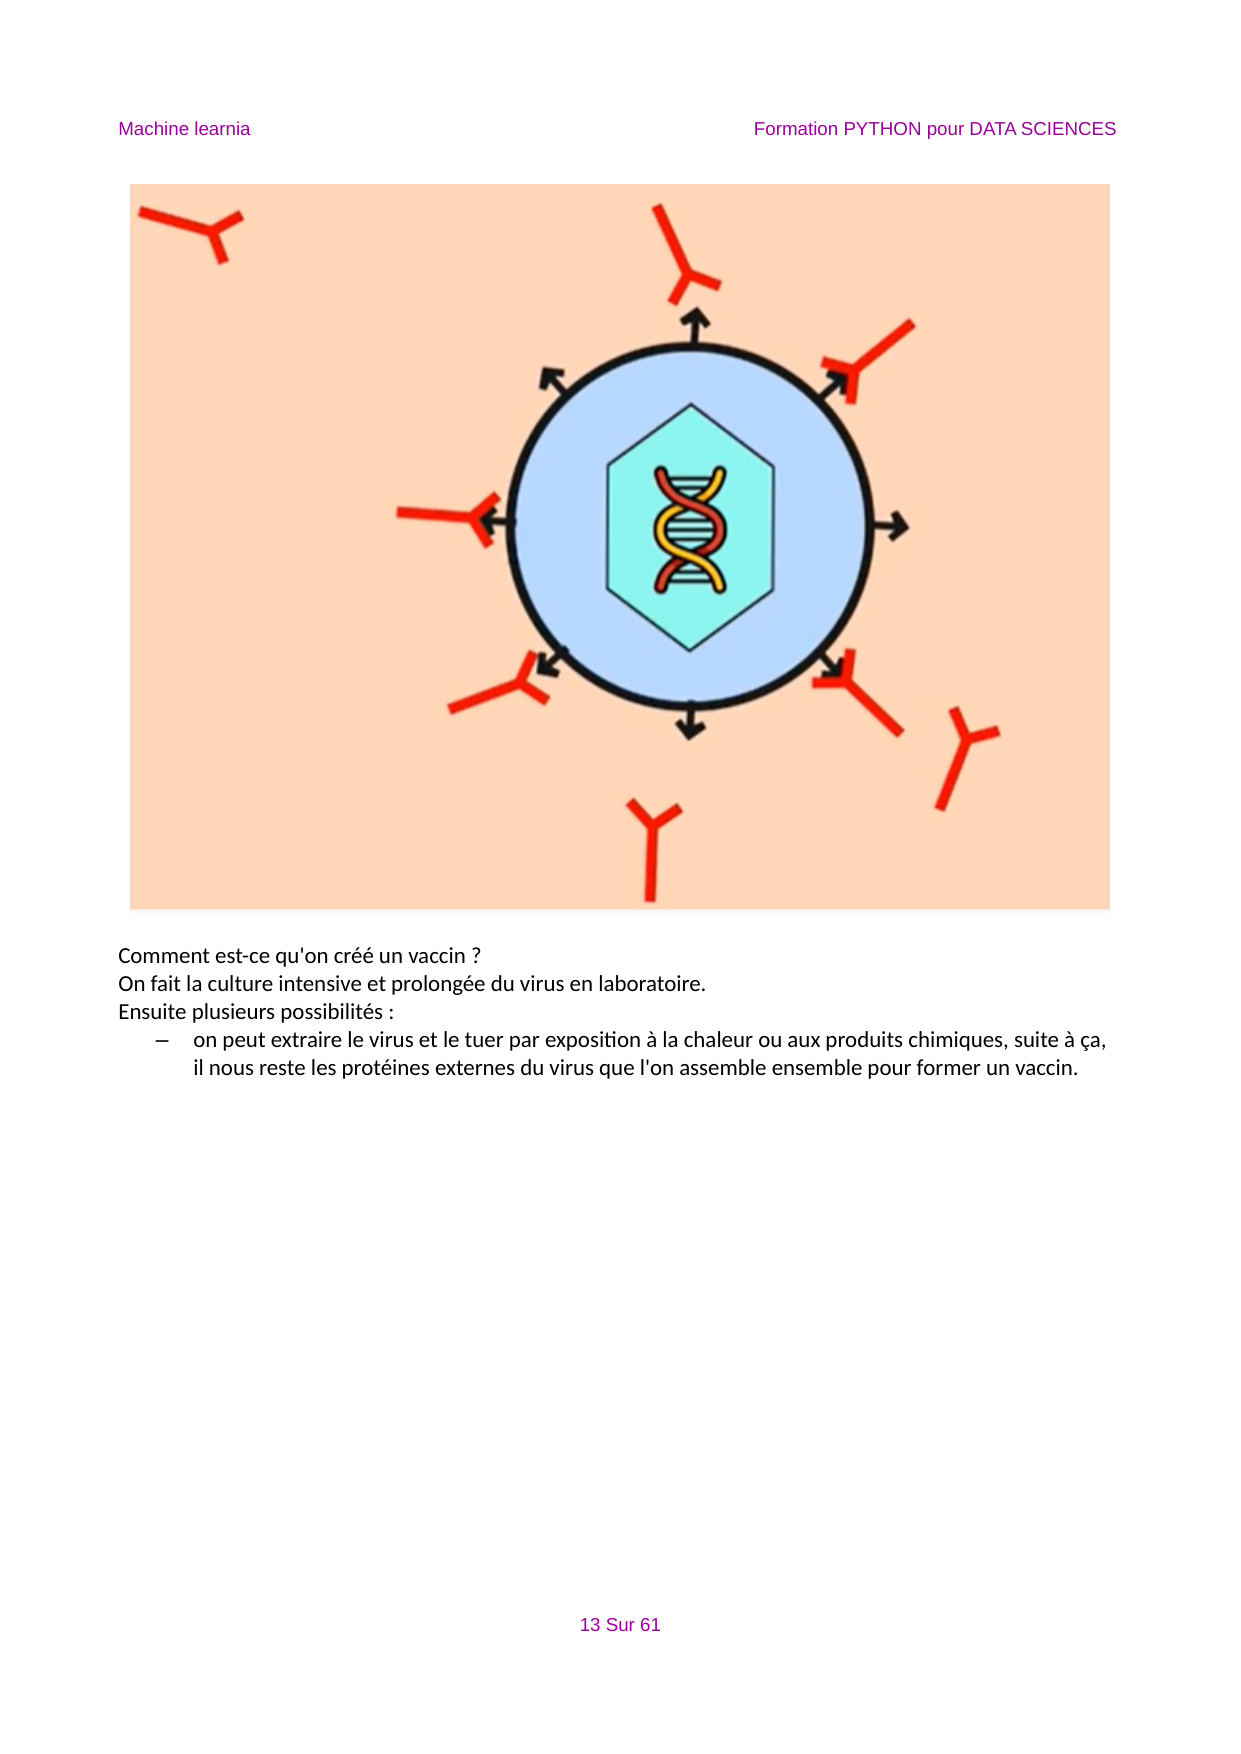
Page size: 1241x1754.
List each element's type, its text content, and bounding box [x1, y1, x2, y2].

text Comment est-ce qu'on créé un vaccin ? [118, 941, 1122, 969]
picture [130, 184, 1110, 913]
list on peut extraire le virus et le tuer par exposition à la chaleur ou aux produits chimiques, suite à ça, il nous reste les protéines externes du virus que l'on assemble ensemble pour former un vaccin. [156, 1025, 1122, 1081]
text On fait la culture intensive et prolongée du virus en laboratoire. [118, 969, 1122, 997]
text Ensuite plusieurs possibilités : [118, 997, 1122, 1025]
